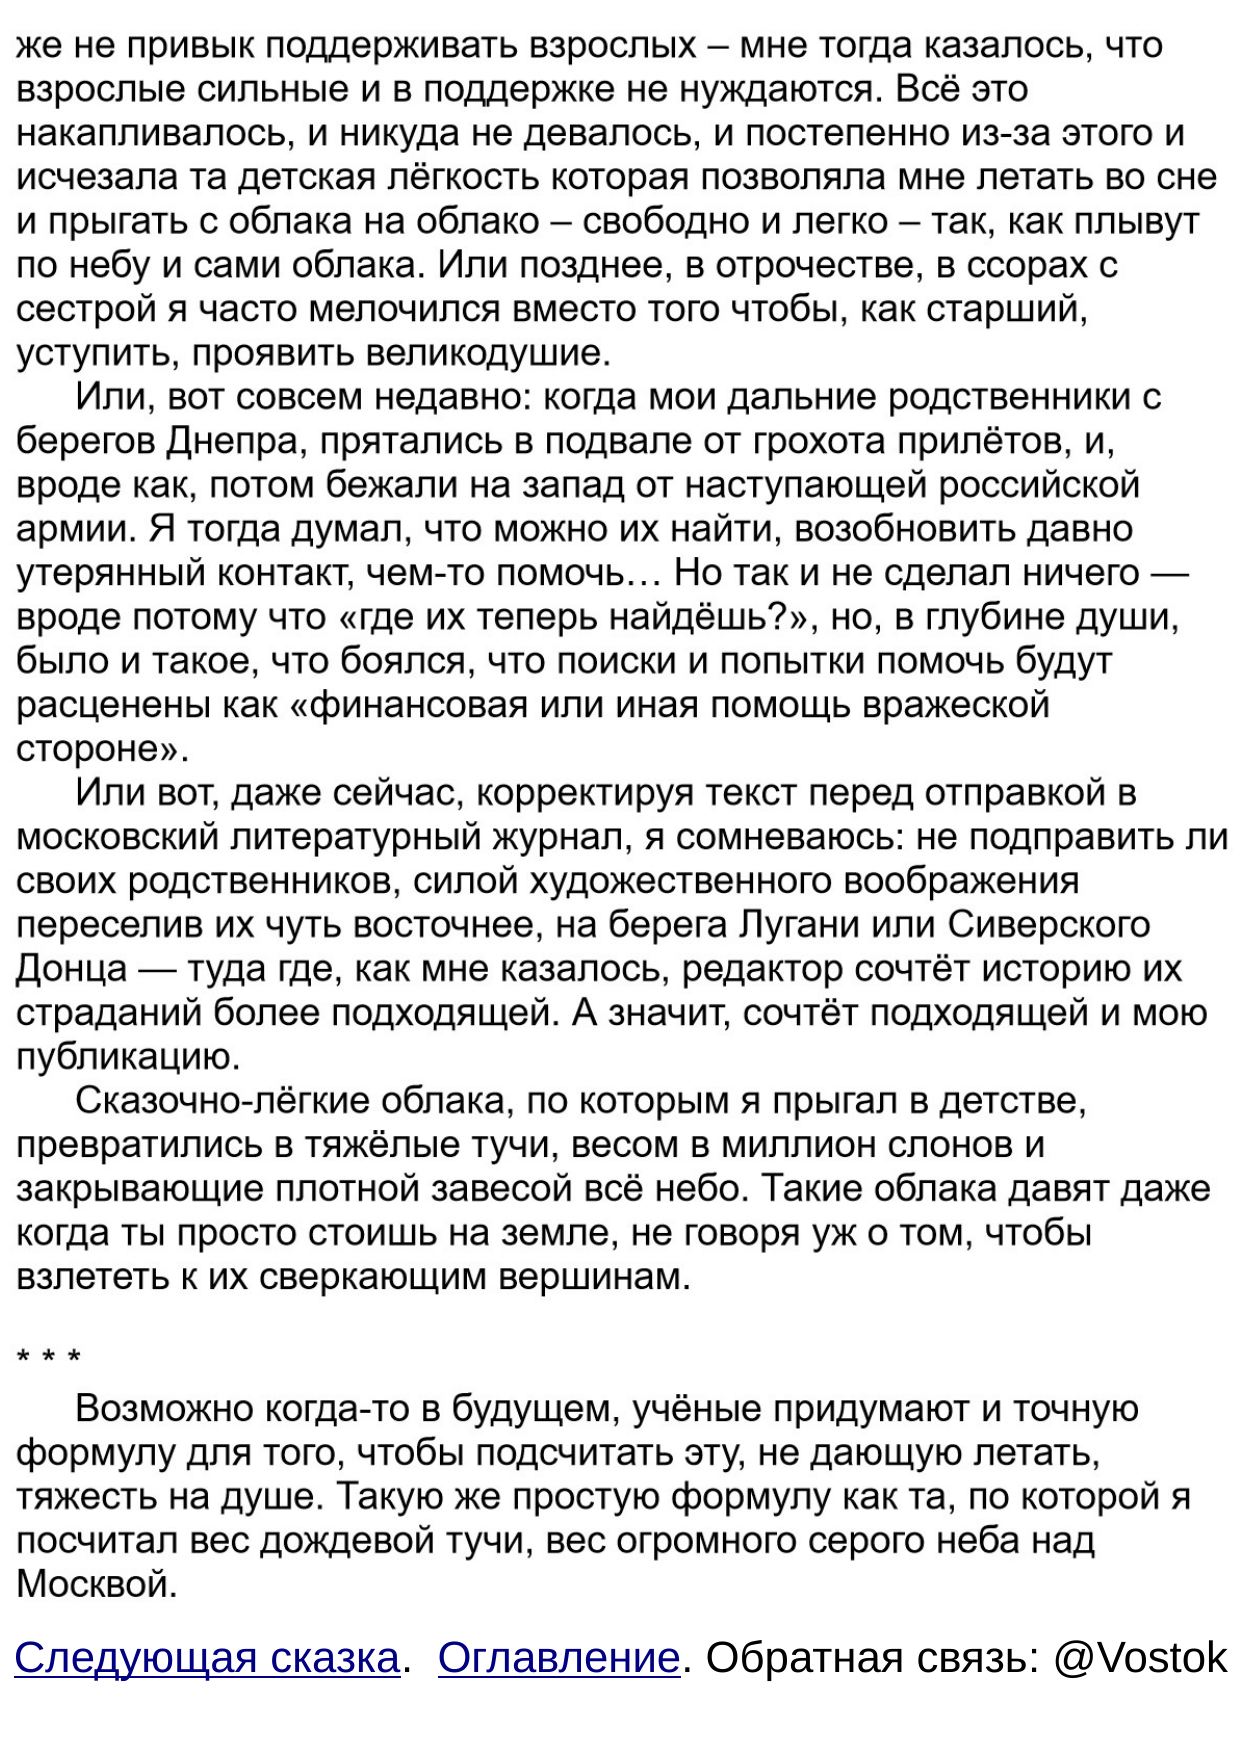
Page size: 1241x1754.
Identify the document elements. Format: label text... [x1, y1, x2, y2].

text Следующая сказка. Оглавление. Обратная связь: @Vostok [2, 1632, 1240, 1682]
picture [2, 5, 1241, 1603]
